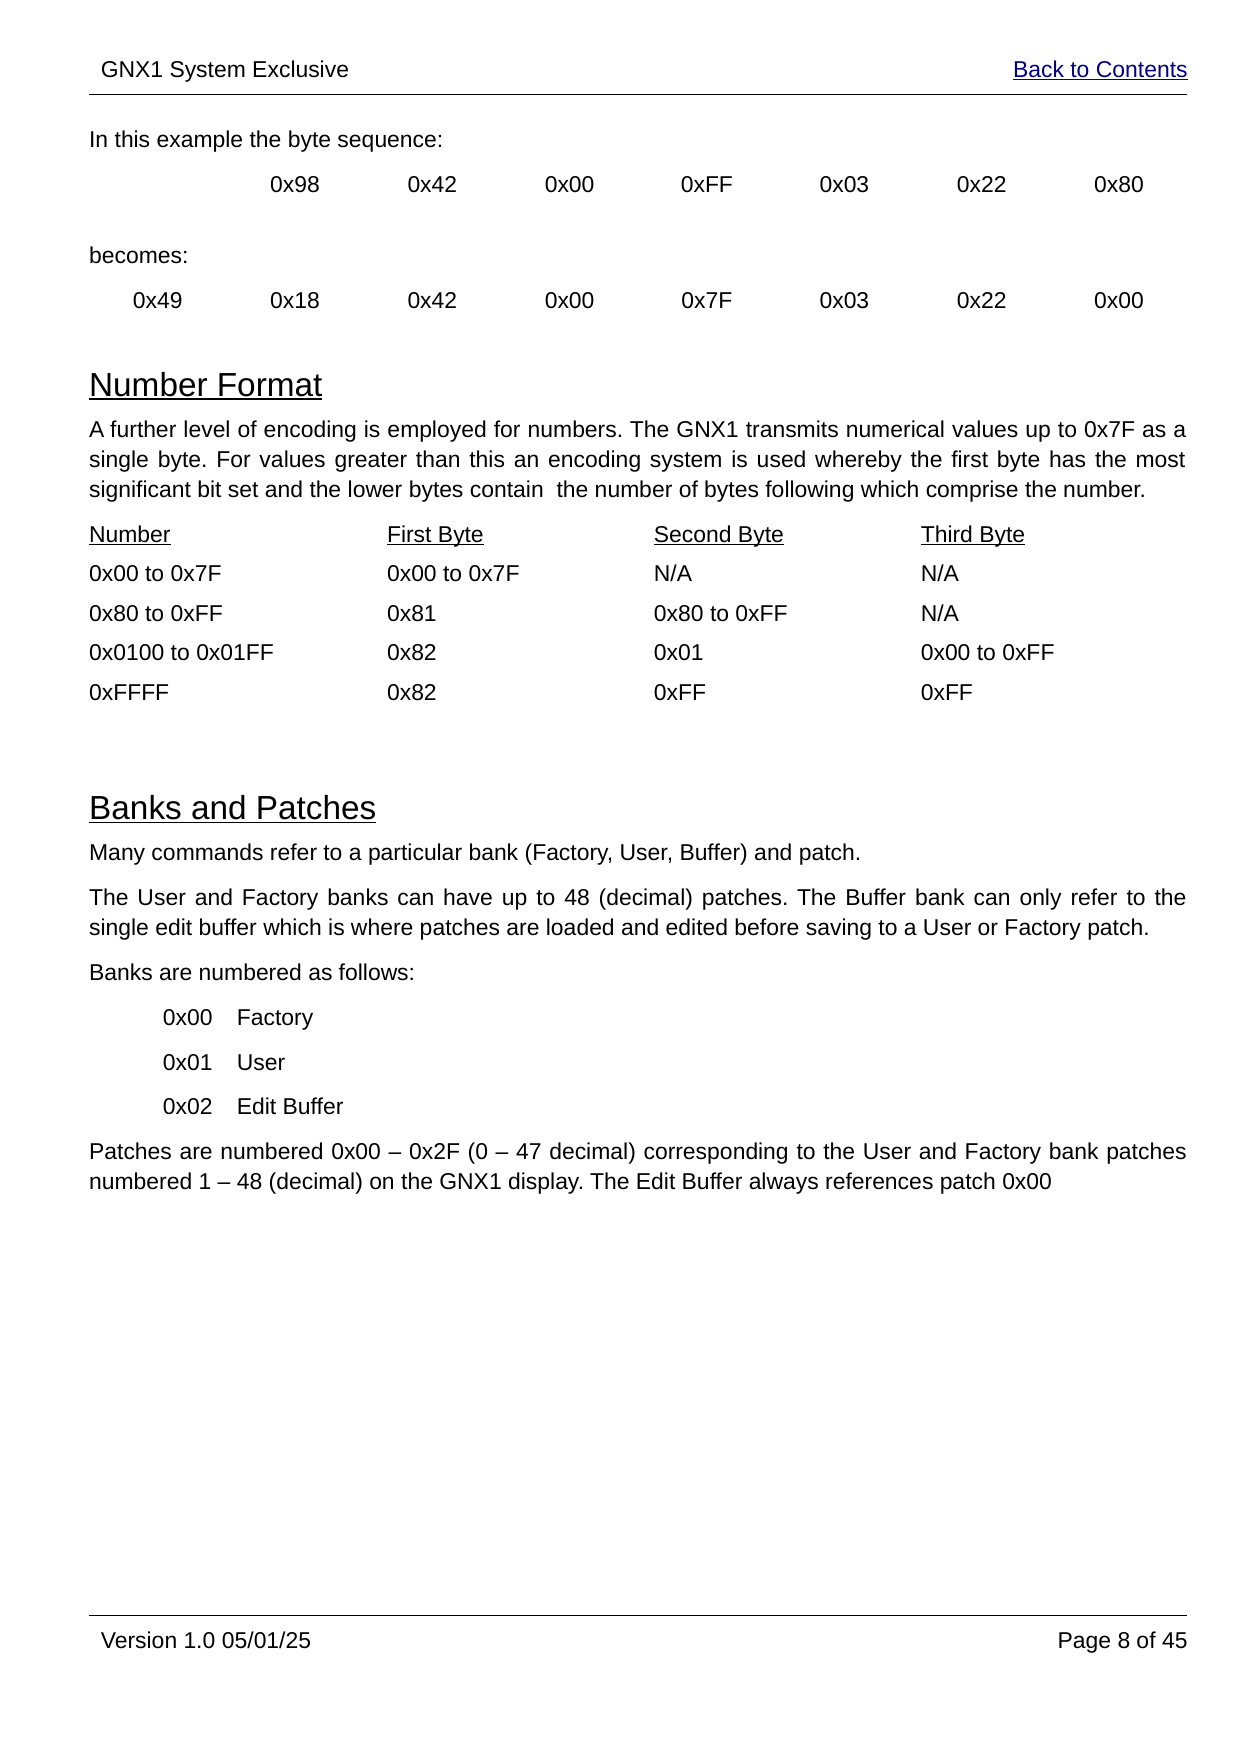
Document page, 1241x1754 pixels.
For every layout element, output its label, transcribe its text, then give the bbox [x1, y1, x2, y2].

table_cell 0x81 [387, 600, 654, 639]
table_header 0x00 [1050, 287, 1187, 313]
table_header 0x00 [501, 171, 638, 197]
table_cell 0xFF [921, 679, 1187, 718]
text becomes: [89, 242, 1187, 269]
table_header 0x42 [364, 287, 501, 313]
table_cell 0x00 to 0xFF [921, 639, 1187, 679]
text In this example the byte sequence: [89, 126, 1187, 153]
text 0x02 Edit Buffer [89, 1093, 1187, 1119]
table_header 0x00 [501, 287, 638, 313]
table_header Second Byte [654, 521, 921, 560]
table_header Third Byte [921, 521, 1187, 560]
text 0x00 Factory [89, 1004, 1187, 1030]
table_header 0x7F [638, 287, 775, 313]
text The User and Factory banks can have up to 48 (decimal) patches. The Buffer bank can only refer to the single edit buffer which is where patches are loaded and edited before saving to a User or Factory patch. [89, 884, 1187, 940]
table_header 0x18 [226, 287, 363, 313]
table_cell 0xFFFF [89, 679, 387, 718]
table_header 0x49 [89, 287, 226, 313]
table_cell 0xFF [654, 679, 921, 718]
text A further level of encoding is employed for numbers. The GNX1 transmits numerical values up to 0x7F as a single byte. For values greater than this an encoding system is used whereby the first byte has the most significant bit set and the lower bytes contain the number of bytes following which comprise the number. [89, 416, 1187, 502]
table_header 0x98 [226, 171, 363, 197]
table_header 0x42 [364, 171, 501, 197]
table_cell N/A [921, 600, 1187, 639]
table_cell 0x80 to 0xFF [89, 600, 387, 639]
table_header 0xFF [638, 171, 775, 197]
subtitle Number Format [89, 365, 1187, 403]
table_header 0x03 [775, 287, 913, 313]
table_cell 0x82 [387, 679, 654, 718]
table_cell 0x0100 to 0x01FF [89, 639, 387, 679]
subtitle Banks and Patches [89, 788, 1187, 827]
text Banks are numbered as follows: [89, 959, 1187, 985]
table_header 0x80 [1050, 171, 1187, 197]
table_header Number [89, 521, 387, 560]
table_cell N/A [654, 560, 921, 600]
text Many commands refer to a particular bank (Factory, User, Buffer) and patch. [89, 839, 1187, 865]
table_cell 0x00 to 0x7F [89, 560, 387, 600]
table_cell 0x80 to 0xFF [654, 600, 921, 639]
table_header 0x22 [913, 287, 1050, 313]
text 0x01 User [89, 1048, 1187, 1075]
table_cell 0x82 [387, 639, 654, 679]
table_cell N/A [921, 560, 1187, 600]
table_header [89, 171, 226, 197]
table_header 0x22 [913, 171, 1050, 197]
table_header First Byte [387, 521, 654, 560]
text Patches are numbered 0x00 – 0x2F (0 – 47 decimal) corresponding to the User and Factory bank patches numbered 1 – 48 (decimal) on the GNX1 display. The Edit Buffer always references patch 0x00 [89, 1138, 1187, 1194]
table_cell 0x01 [654, 639, 921, 679]
table_cell 0x00 to 0x7F [387, 560, 654, 600]
table_header 0x03 [775, 171, 913, 197]
